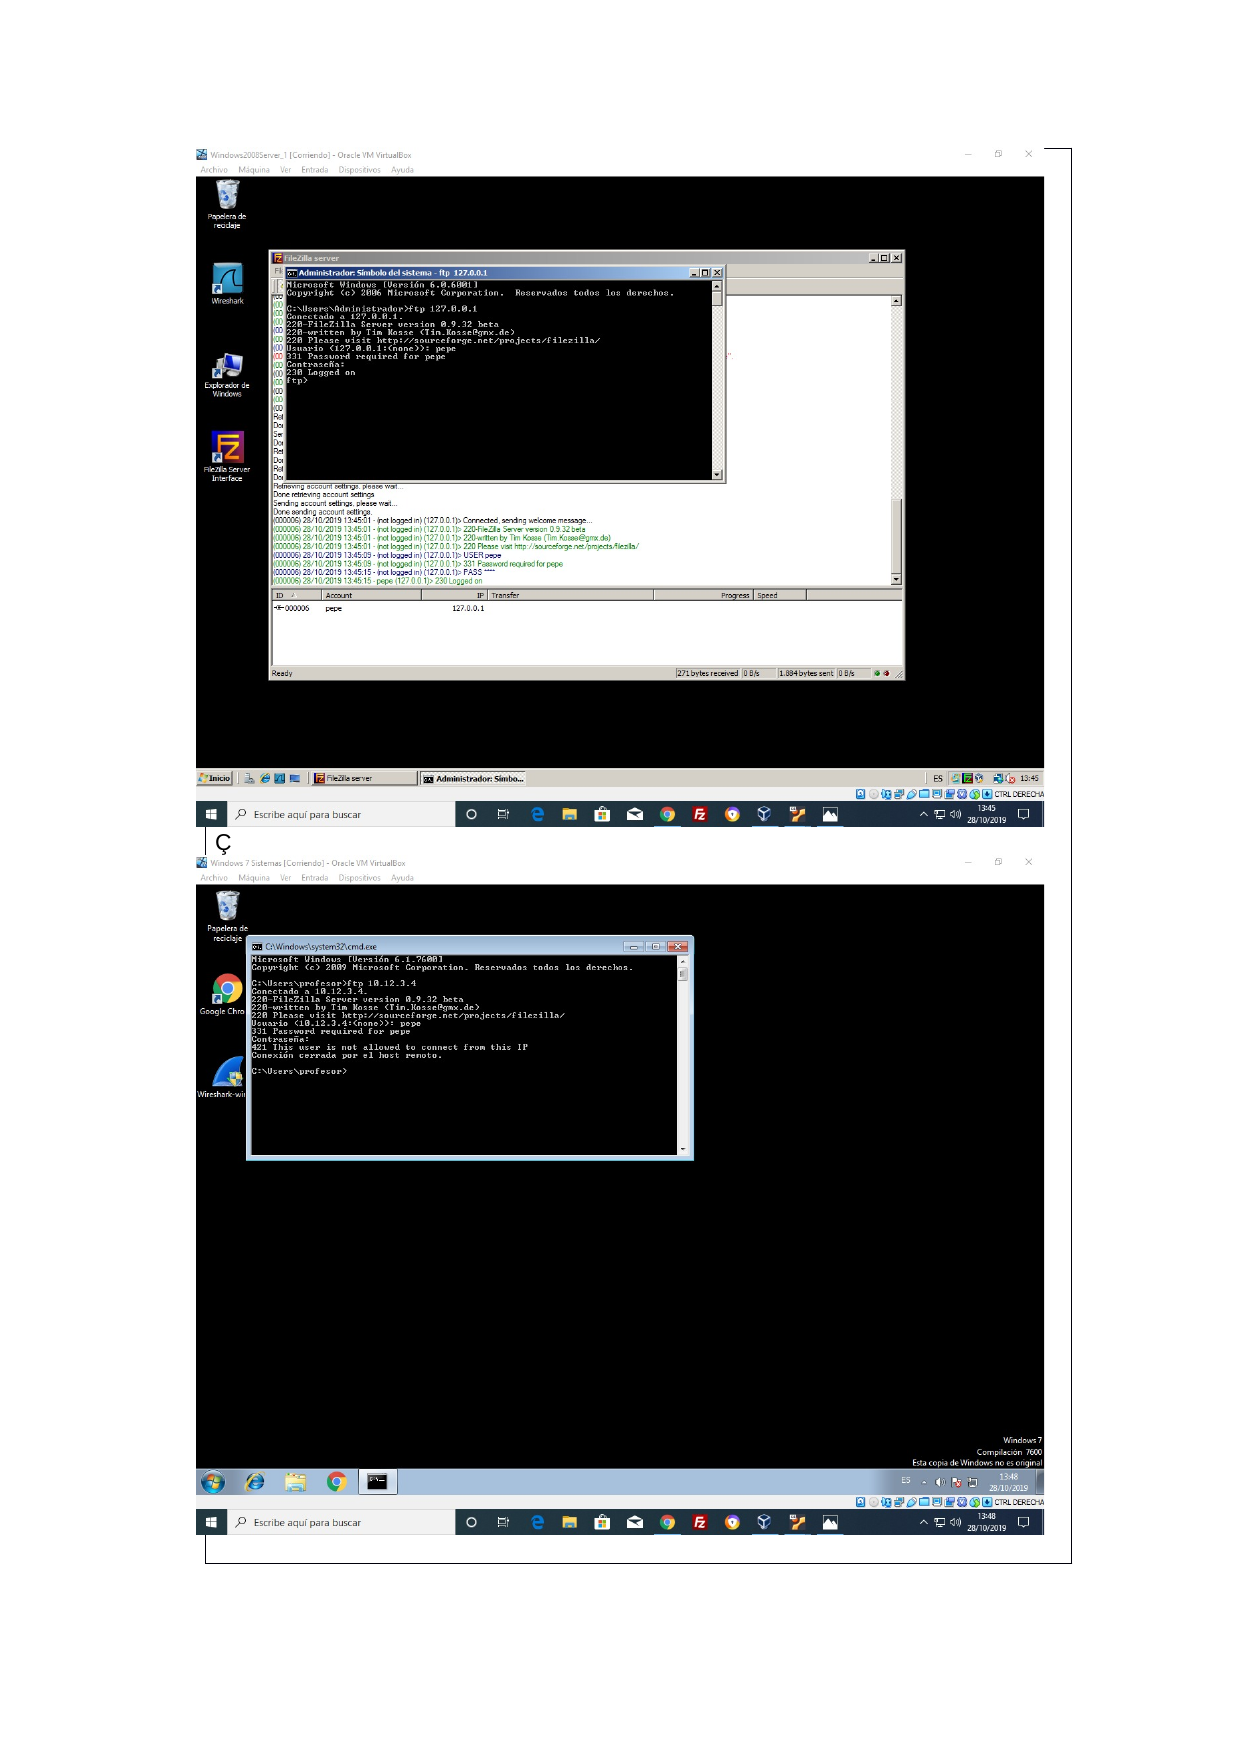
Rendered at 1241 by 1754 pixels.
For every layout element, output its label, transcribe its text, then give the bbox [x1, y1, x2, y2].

list Ç [206, 149, 1071, 856]
picture [196, 855, 1045, 1535]
picture [196, 147, 1045, 827]
